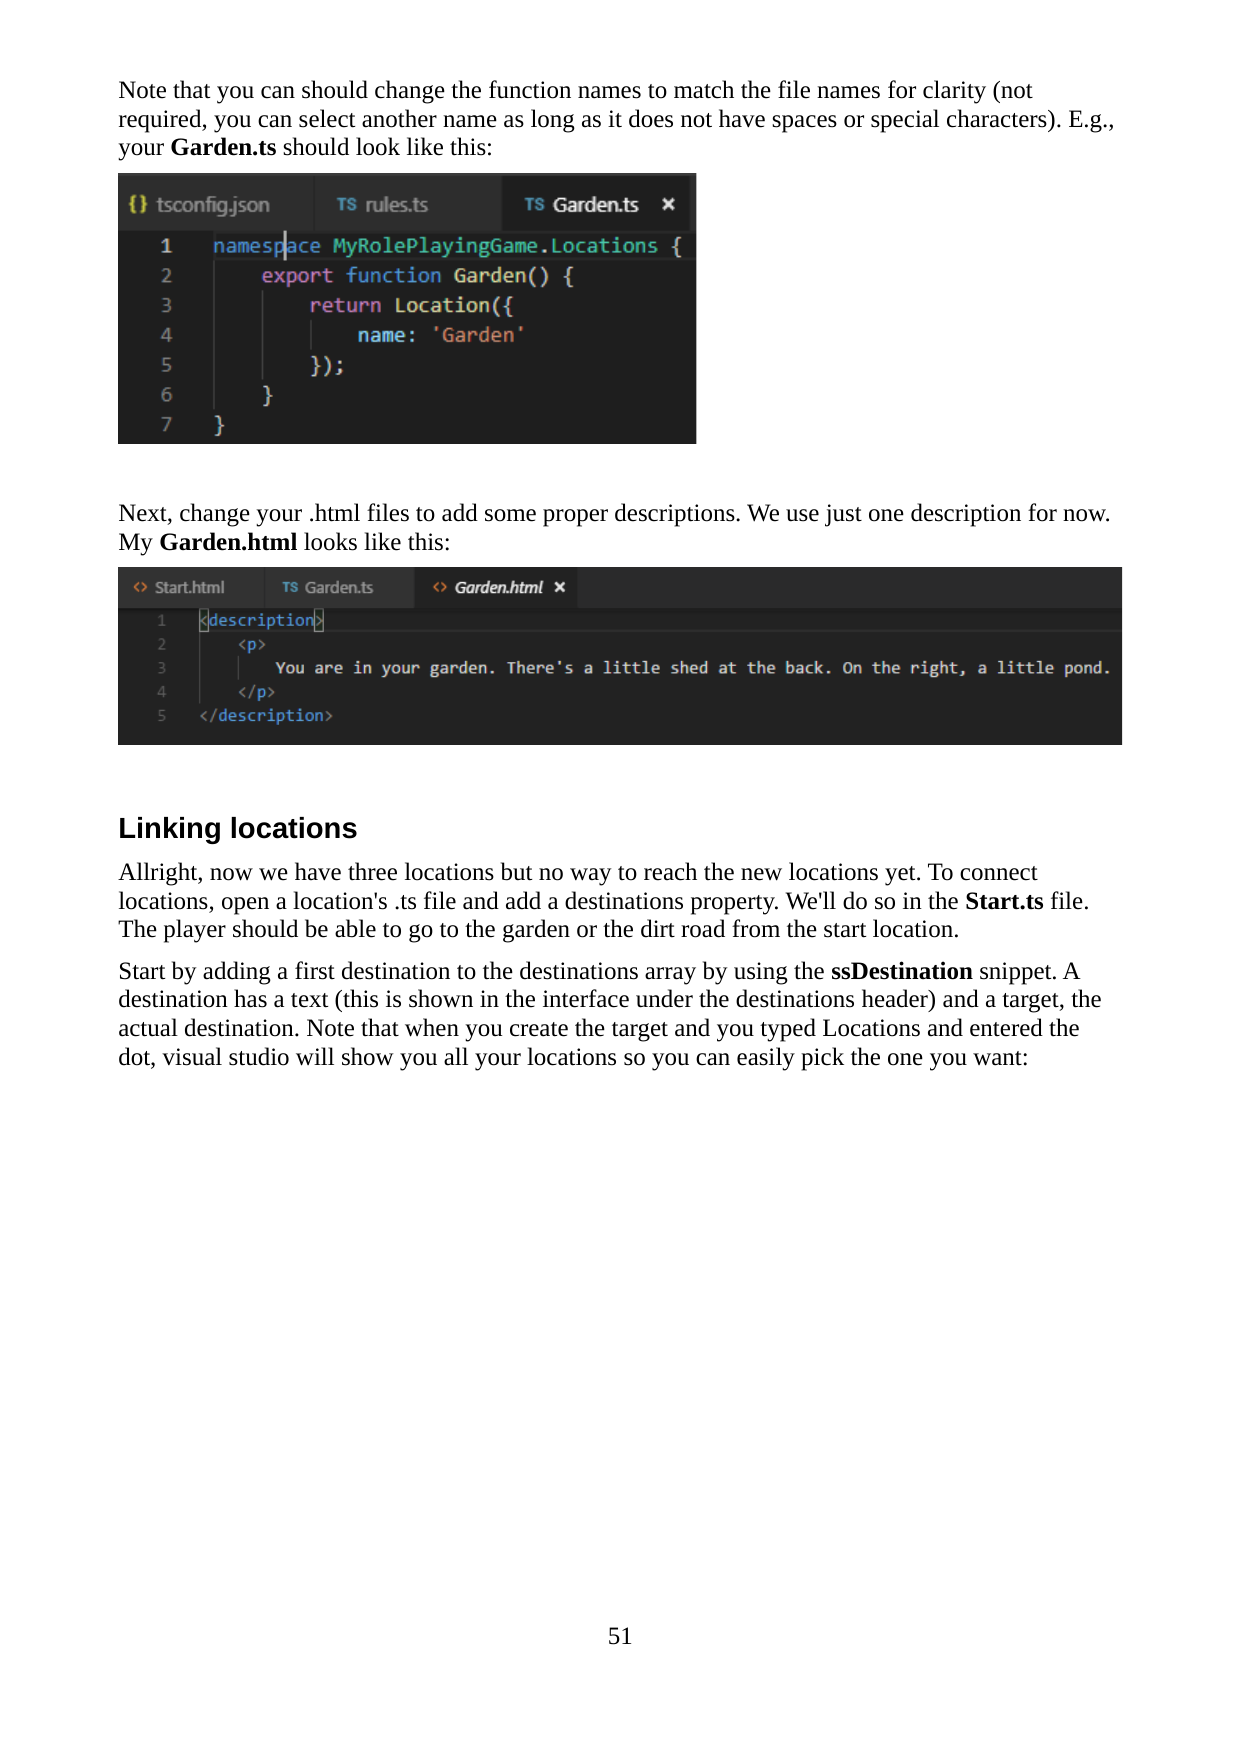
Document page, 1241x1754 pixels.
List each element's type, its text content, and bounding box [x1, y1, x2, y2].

text Start by adding a first destination to the destinations array by using the ssDestination snippet. A destination has a text (this is shown in the interface under the destinations header) and a target, the actual destination. Note that when you create the target and you typed Locations and entered the dot, visual studio will show you all your locations so you can easily pick the one you want: [118, 956, 1122, 1071]
text Next, change your .html files to add some proper descriptions. We use just one description for now. My Garden.html looks like this: [118, 498, 1122, 555]
text Note that you can should change the function names to match the file names for clarity (not required, you can select another name as long as it does not have spaces or special characters). E.g., your Garden.ts should look like this: [118, 75, 1122, 161]
subtitle Linking locations [118, 811, 1122, 844]
text Allright, now we have three locations but no way to reach the new locations yet. To connect locations, open a location's .ts file and add a destinations property. We'll do so in the Start.ts file. The player should be able to go to the garden or the dirt road from the start location. [118, 857, 1122, 943]
